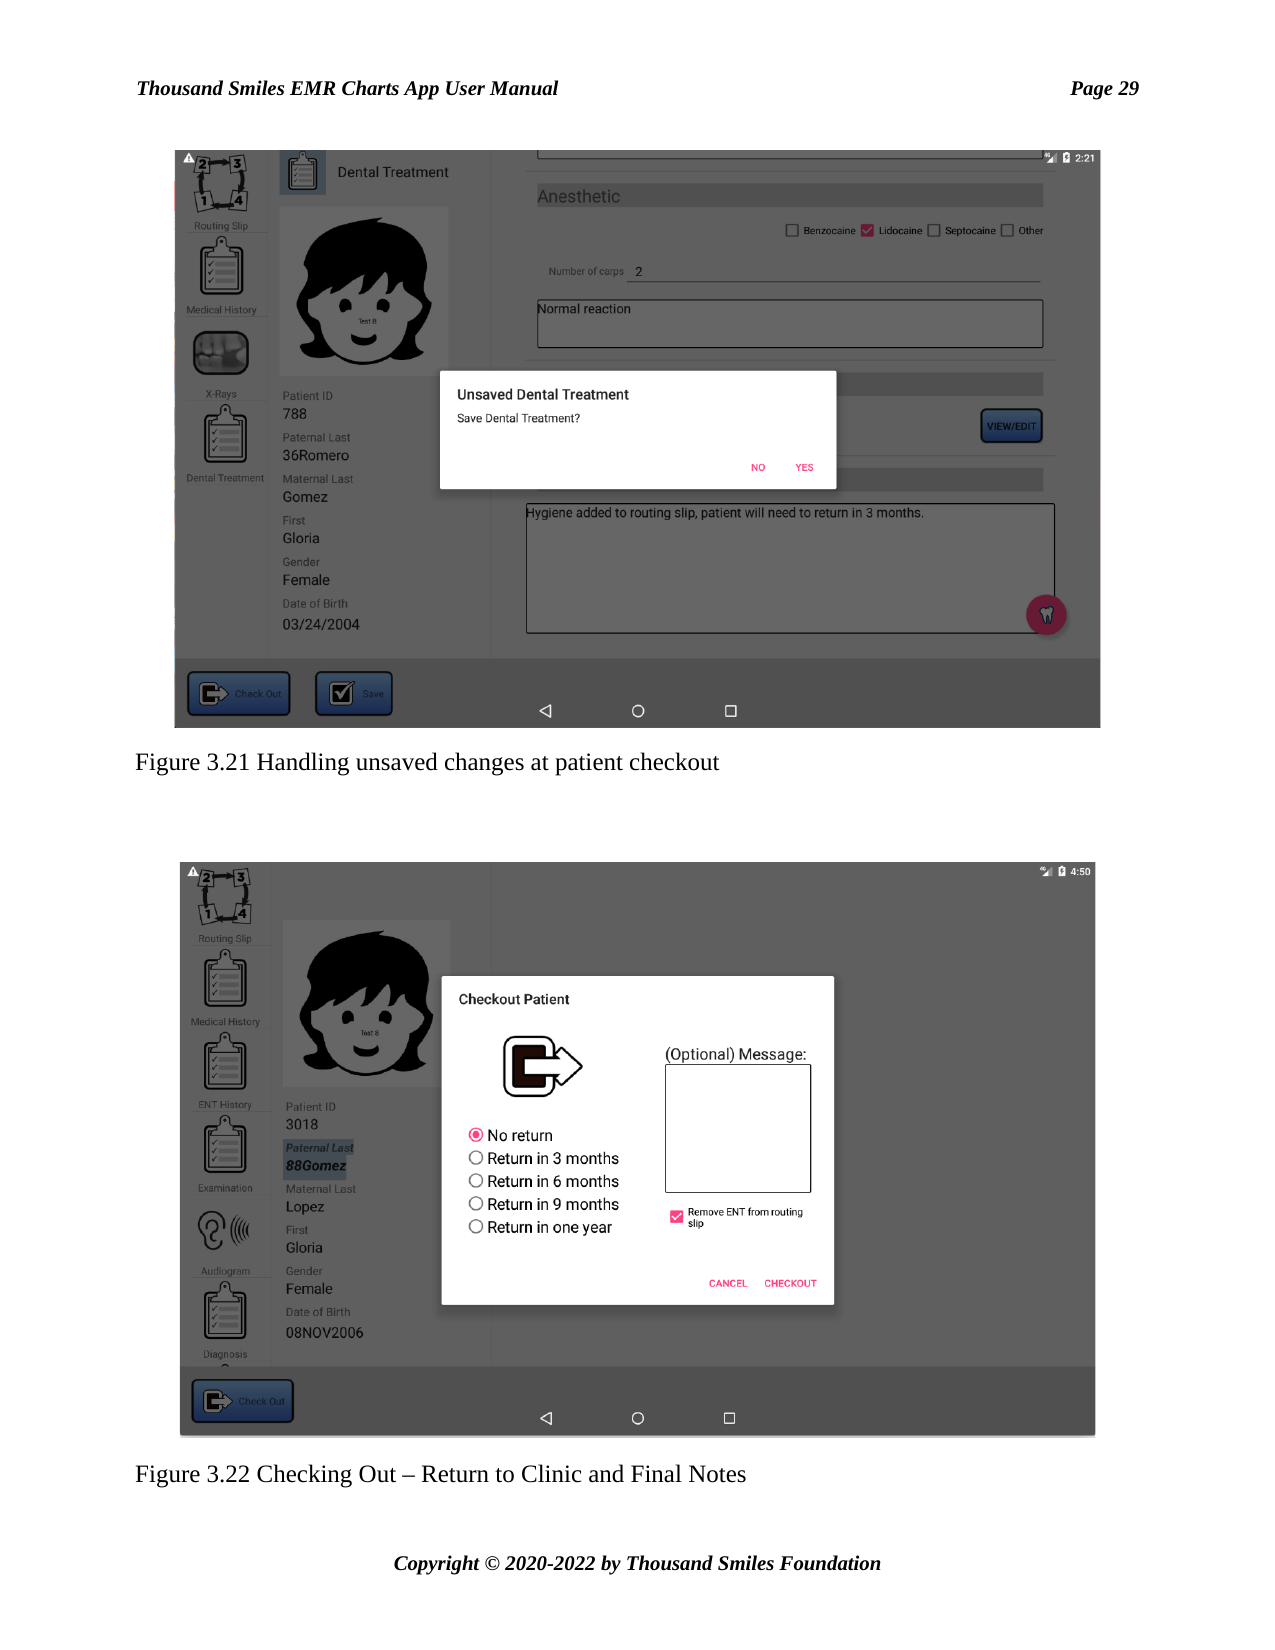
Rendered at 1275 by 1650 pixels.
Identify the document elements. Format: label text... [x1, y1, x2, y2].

text Figure 3.22 Checking Out – Return to Clinic and Final Notes [135, 1462, 1140, 1487]
picture [179, 862, 1096, 1438]
text Figure 3.21 Handling unsaved changes at patient checkout [135, 750, 1140, 775]
picture [174, 150, 1101, 728]
